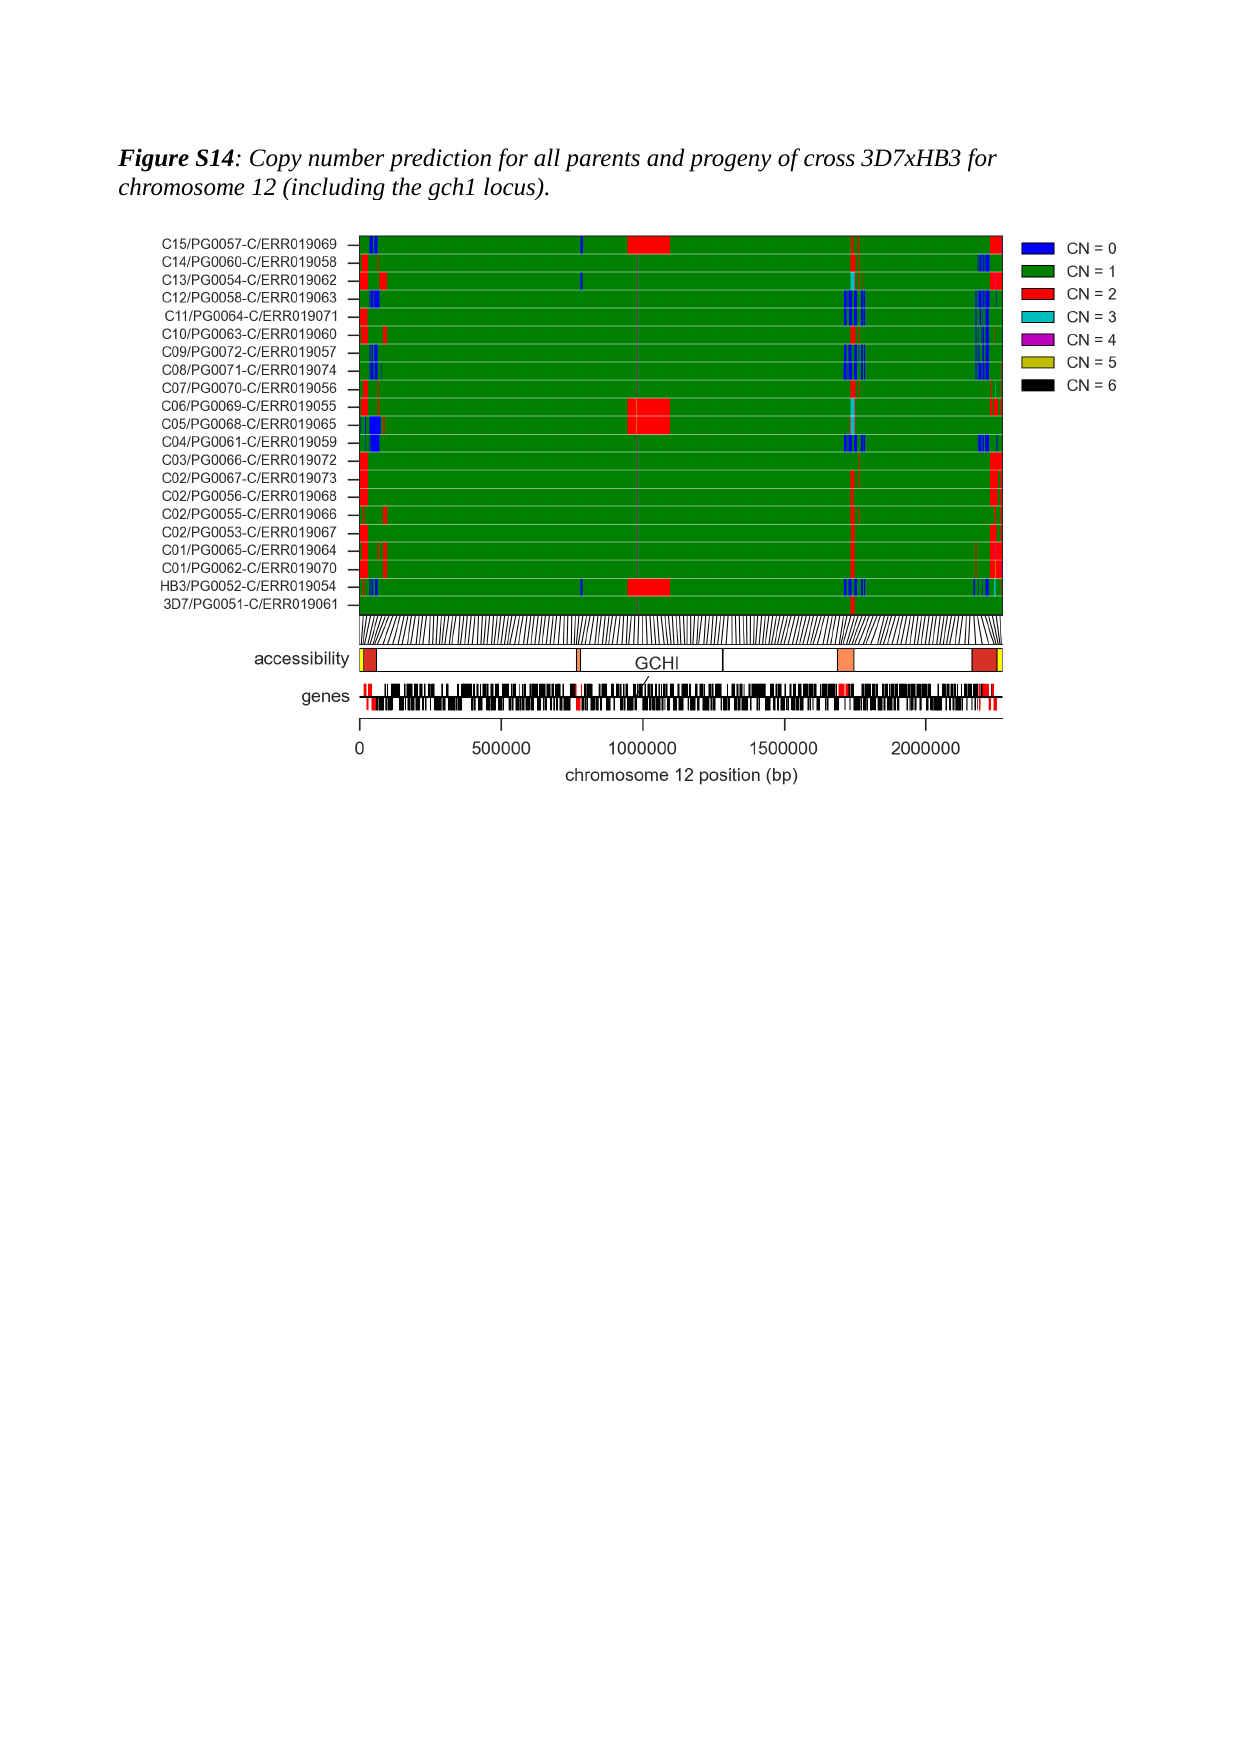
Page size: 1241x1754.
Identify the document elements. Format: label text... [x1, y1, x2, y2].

text Figure S14: Copy number prediction for all parents and progeny of cross 3D7xHB3 for chromosome 12 (including the gch1 locus). [118, 143, 1122, 200]
picture [118, 200, 1123, 796]
